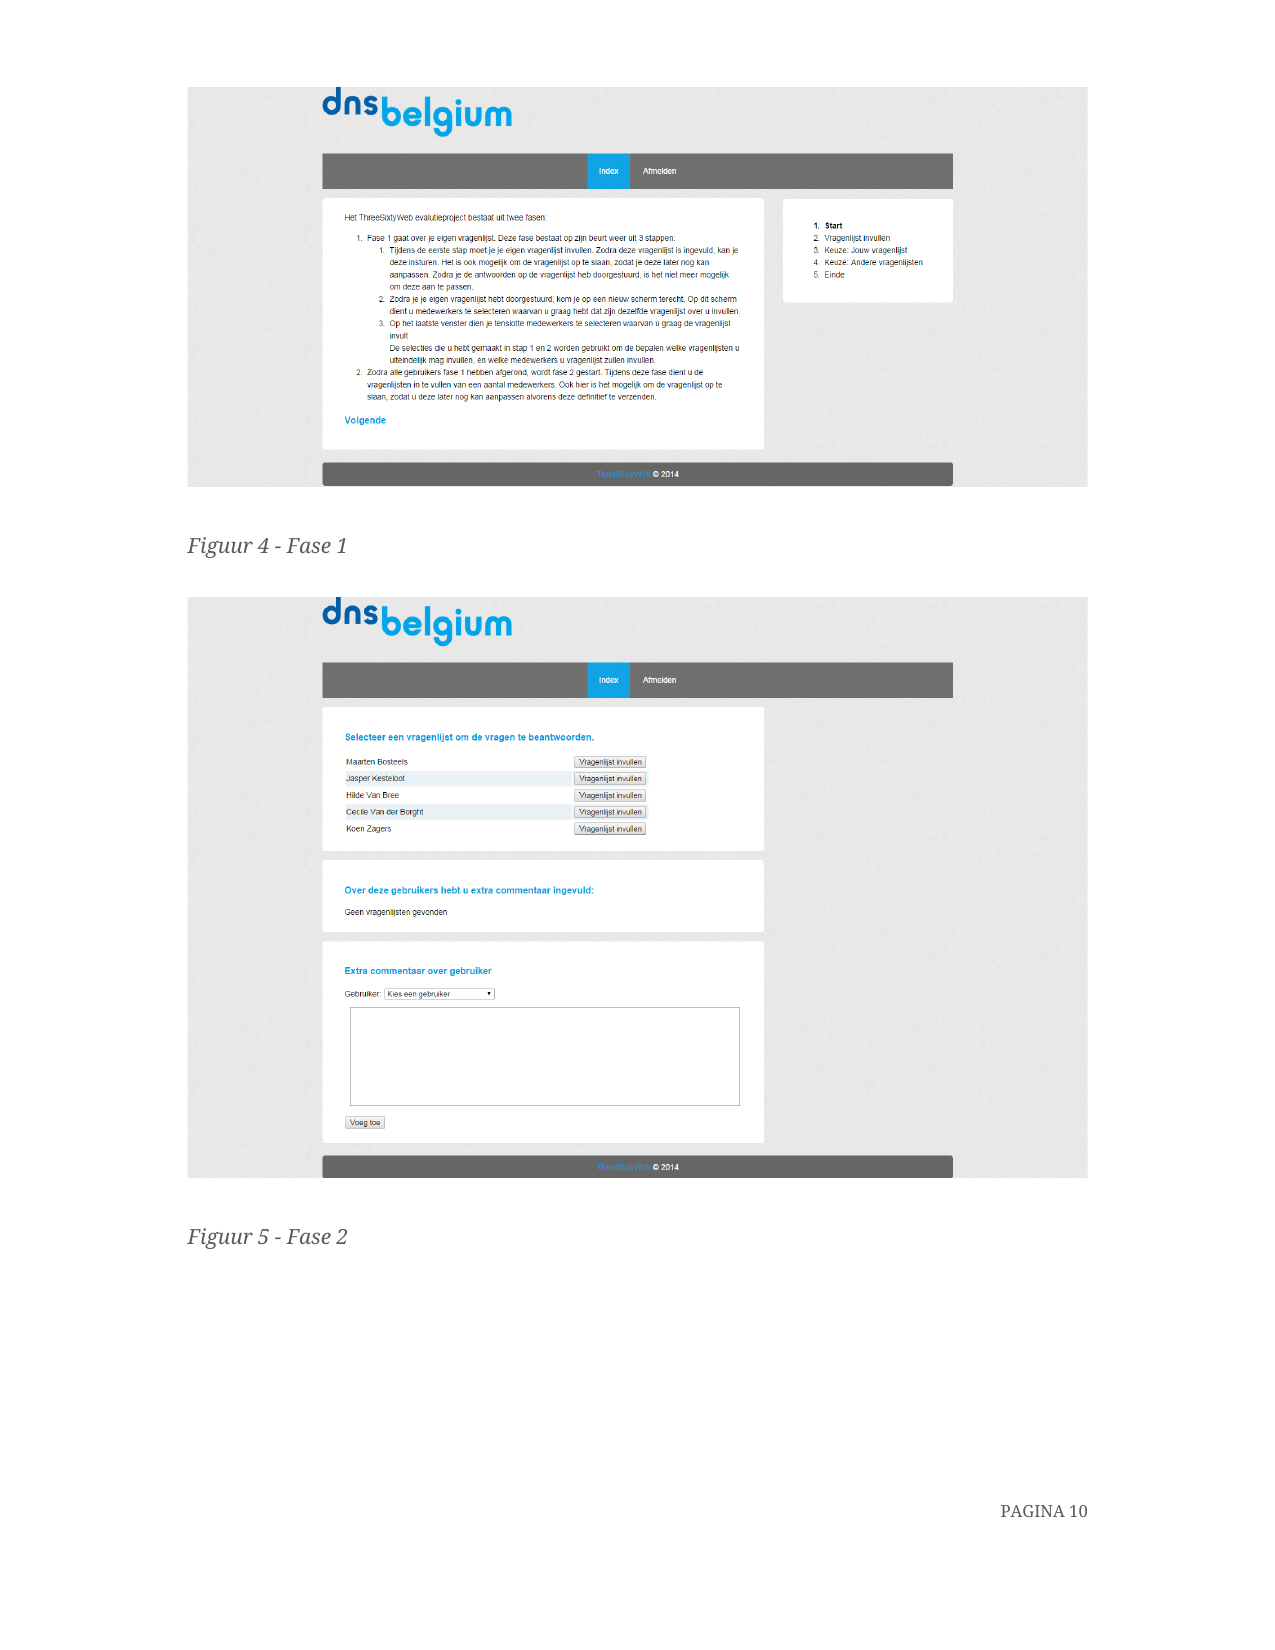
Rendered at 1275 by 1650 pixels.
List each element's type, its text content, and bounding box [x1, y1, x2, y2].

text Figuur 4 - Fase 1 [187, 531, 1087, 560]
text Figuur 5 - Fase 2 [187, 1222, 1087, 1251]
